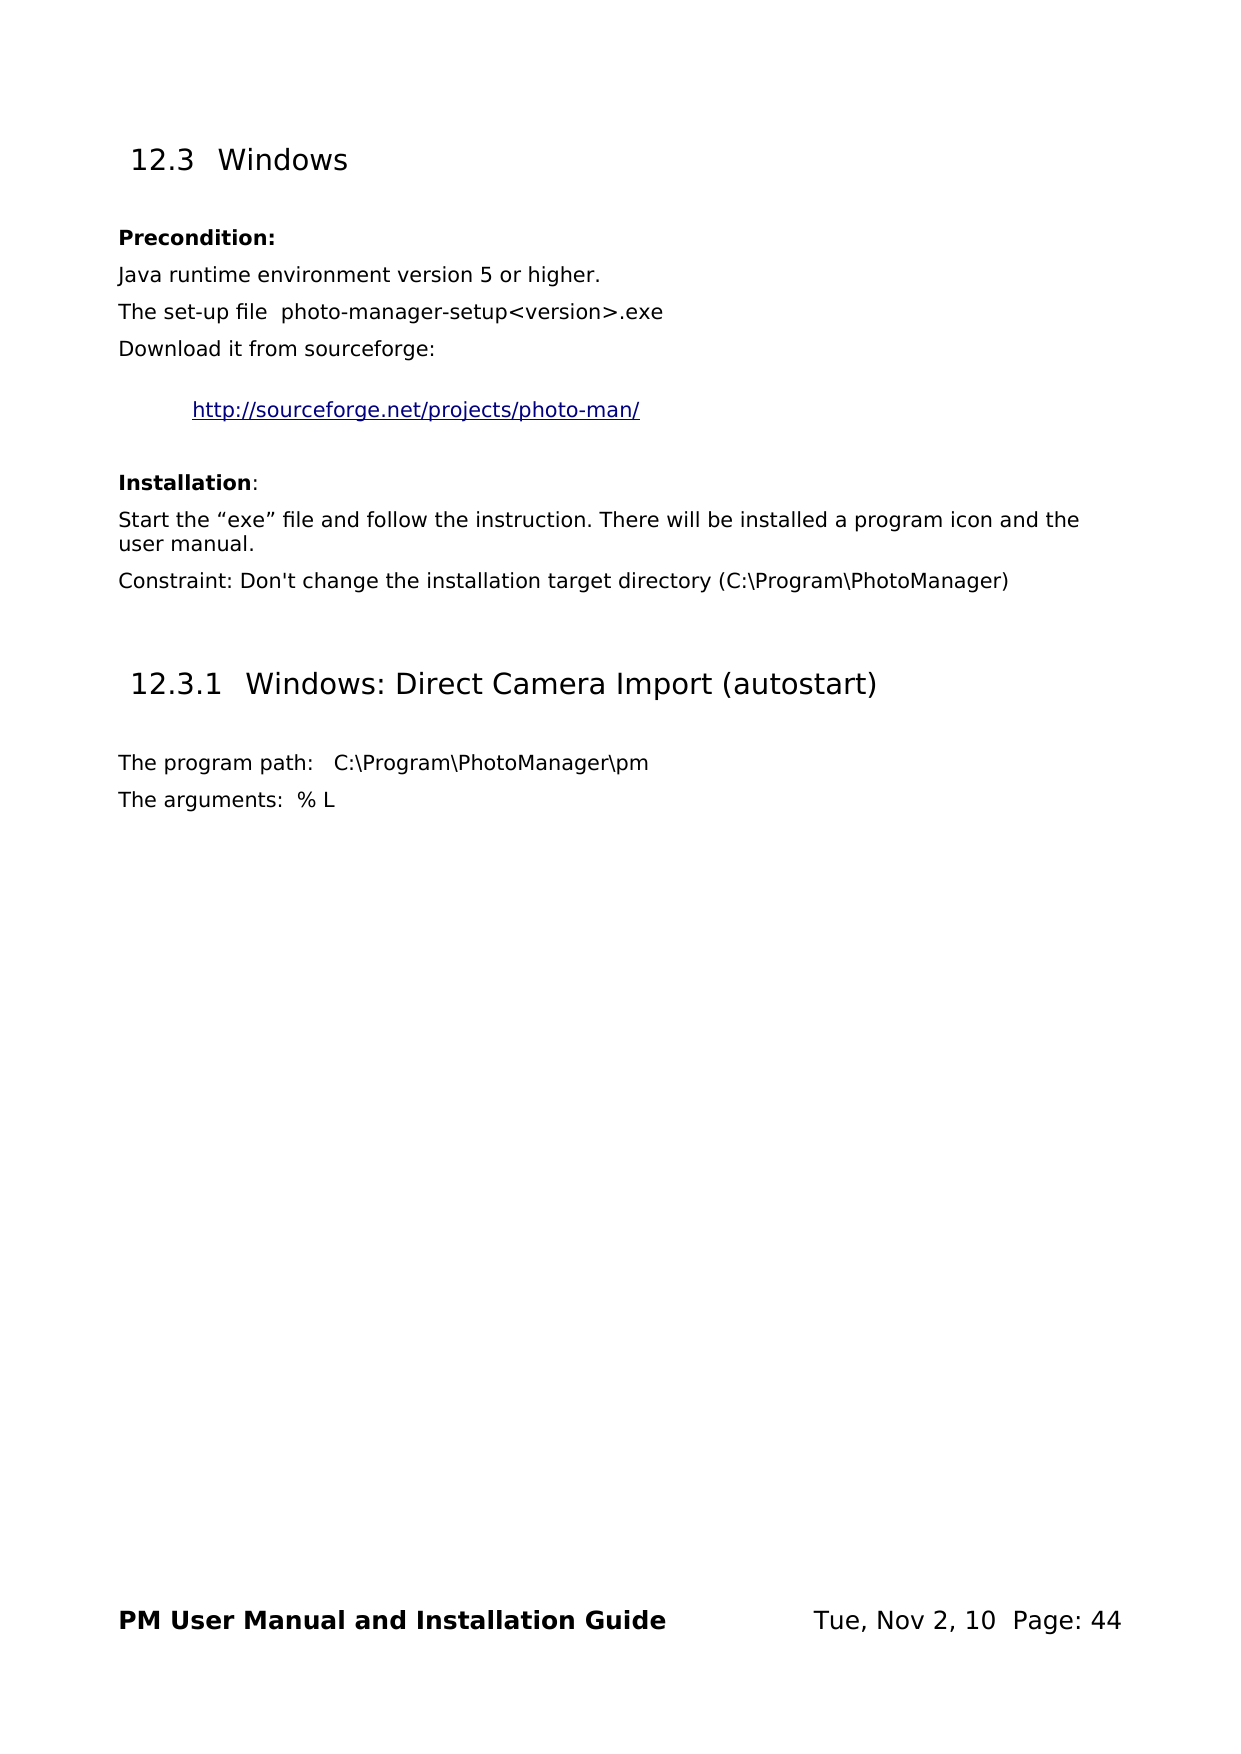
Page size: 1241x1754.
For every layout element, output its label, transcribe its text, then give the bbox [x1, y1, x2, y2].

text http://sourceforge.net/projects/photo-man/ [118, 373, 1122, 422]
subtitle Windows: Direct Camera Import (autostart) [130, 668, 1122, 702]
text The arguments: % L [118, 788, 1122, 812]
text Installation: [118, 471, 1122, 496]
text The set-up file photo-manager-setup<version>.exe [118, 300, 1122, 324]
text Start the “exe” file and follow the instruction. There will be installed a program icon and the user manual. [118, 508, 1122, 557]
text Precondition: [118, 226, 1122, 251]
text The program path: C:\Program\PhotoManager\pm [118, 751, 1122, 775]
text Download it from sourceforge: [118, 337, 1122, 361]
text Constraint: Don't change the installation target directory (C:\Program\PhotoManager) [118, 569, 1122, 593]
text Java runtime environment version 5 or higher. [118, 263, 1122, 287]
subtitle Windows [130, 143, 1122, 177]
